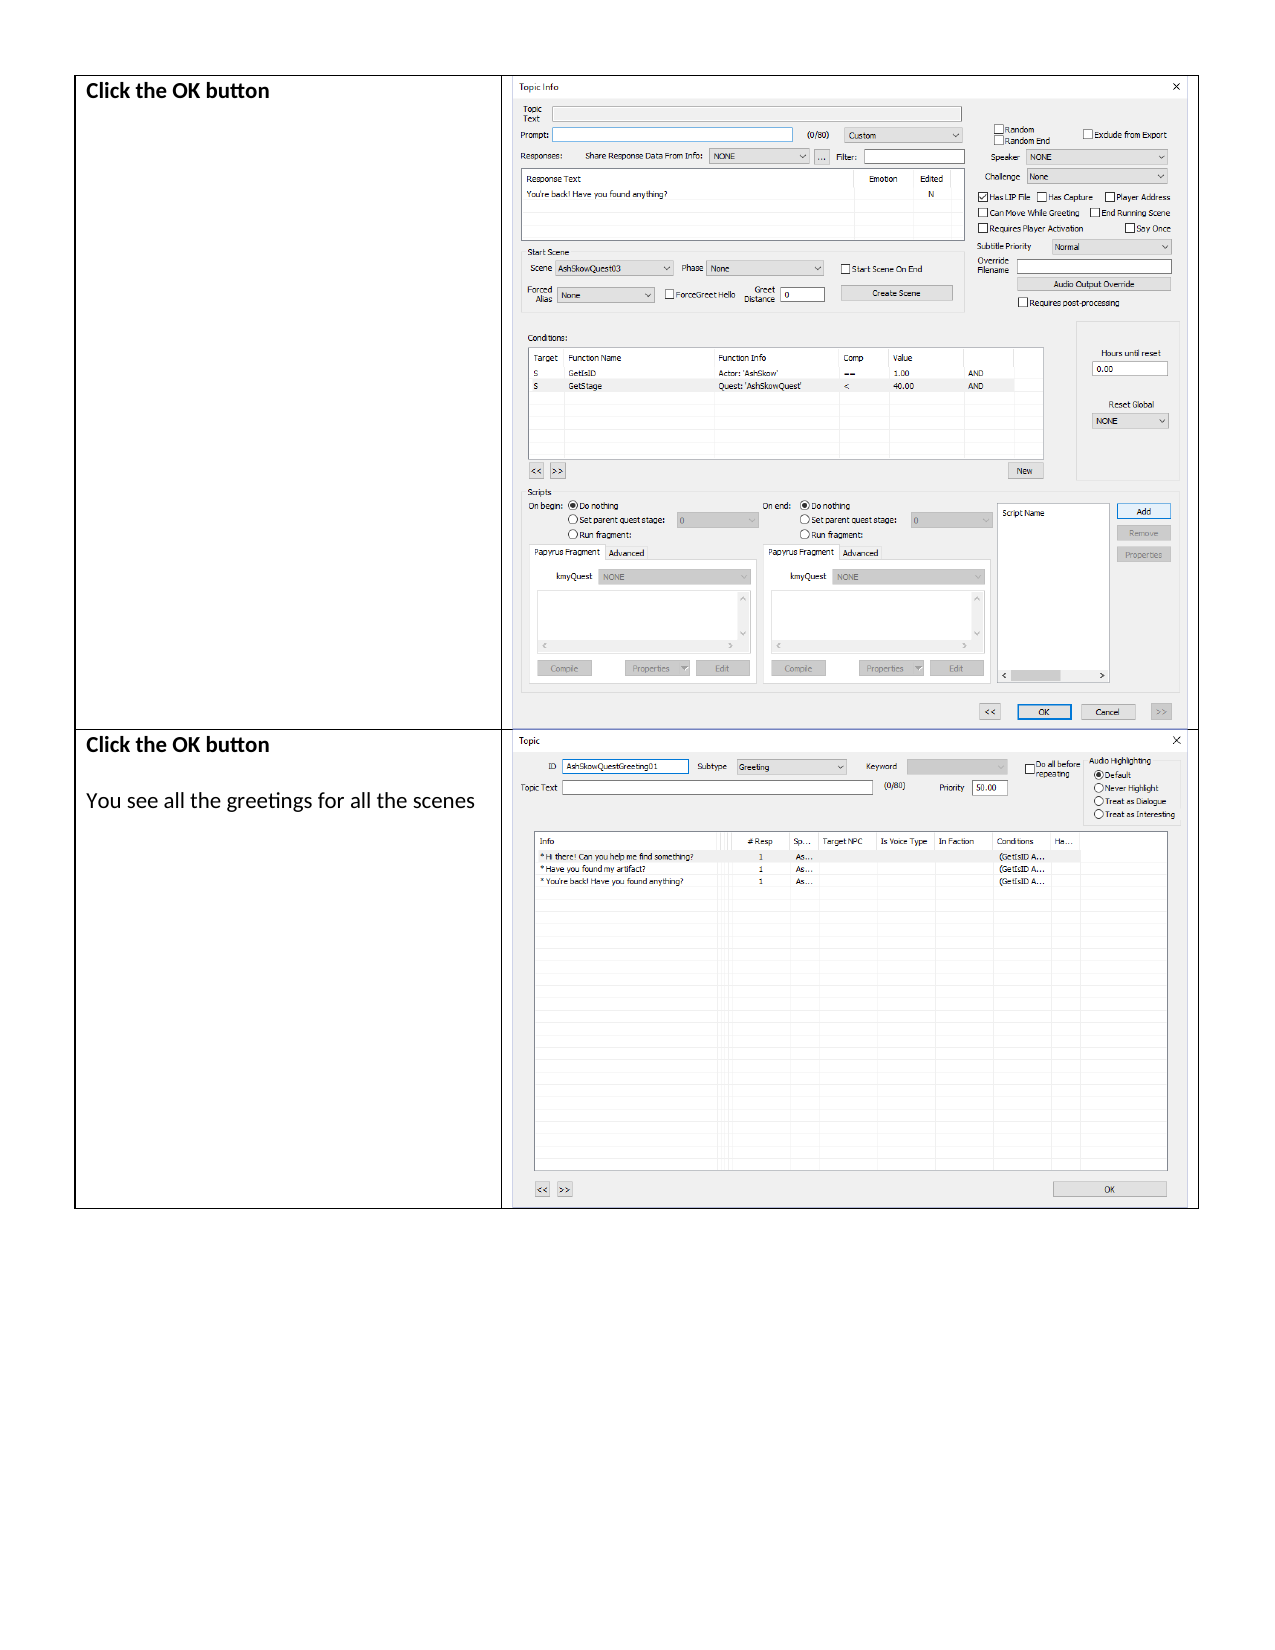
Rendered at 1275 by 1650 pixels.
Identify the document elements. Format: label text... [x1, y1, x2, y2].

table_cell [502, 76, 512, 729]
table_cell [1188, 76, 1198, 729]
table_cell [1188, 730, 1198, 1208]
table_cell [502, 730, 512, 1208]
table_cell Click the OK button [76, 76, 501, 729]
table_cell Click the OK button You see all the greetings for all the scenes [76, 730, 501, 1208]
